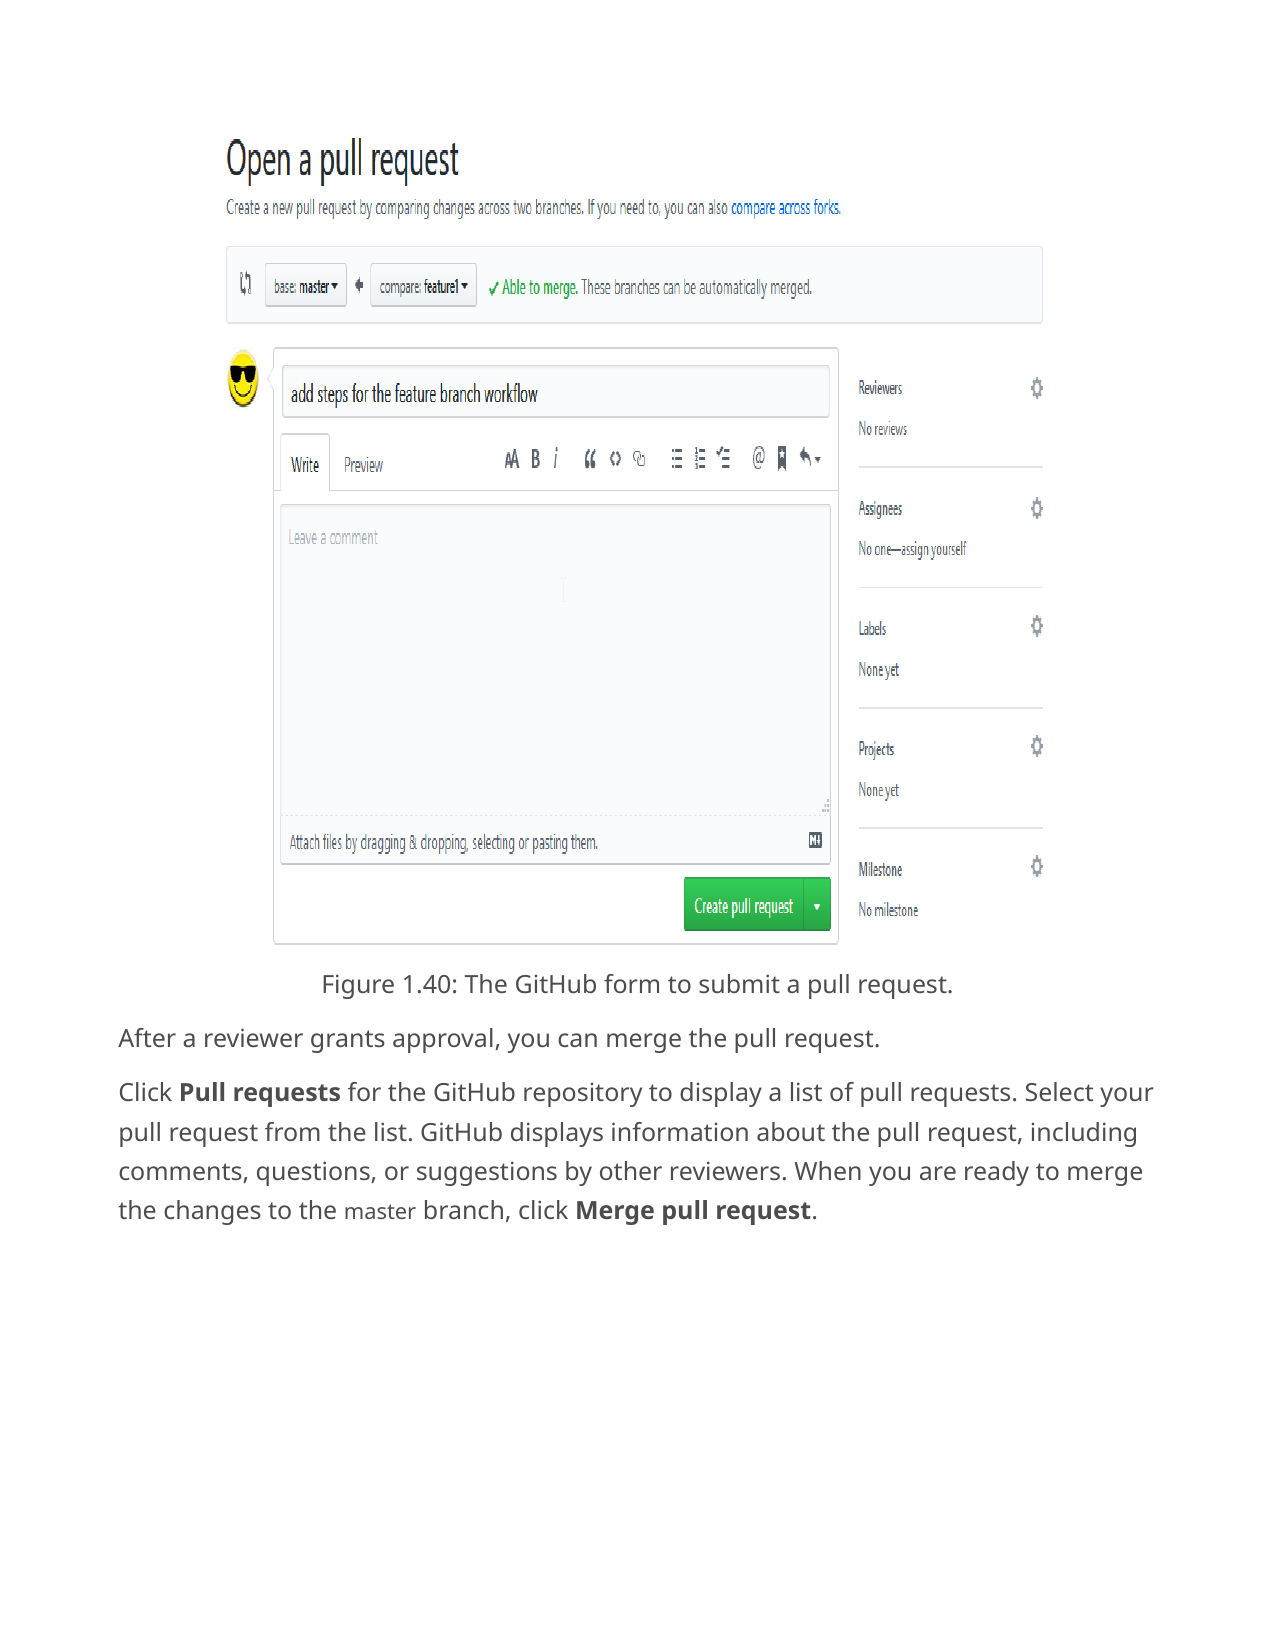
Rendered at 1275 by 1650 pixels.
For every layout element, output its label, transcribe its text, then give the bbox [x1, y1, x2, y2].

text After a reviewer grants approval, you can merge the pull request. [118, 1020, 1157, 1054]
text Click Pull requests for the GitHub repository to display a list of pull requests. Select your pull request from the list. GitHub displays information about the pull request, including comments, questions, or suggestions by other reviewers. When you are ready to merge the changes to the master branch, click Merge pull request. [118, 1075, 1157, 1227]
text Figure 1.40: The GitHub form to submit a pull request. [118, 967, 1157, 1001]
picture [222, 118, 1053, 967]
